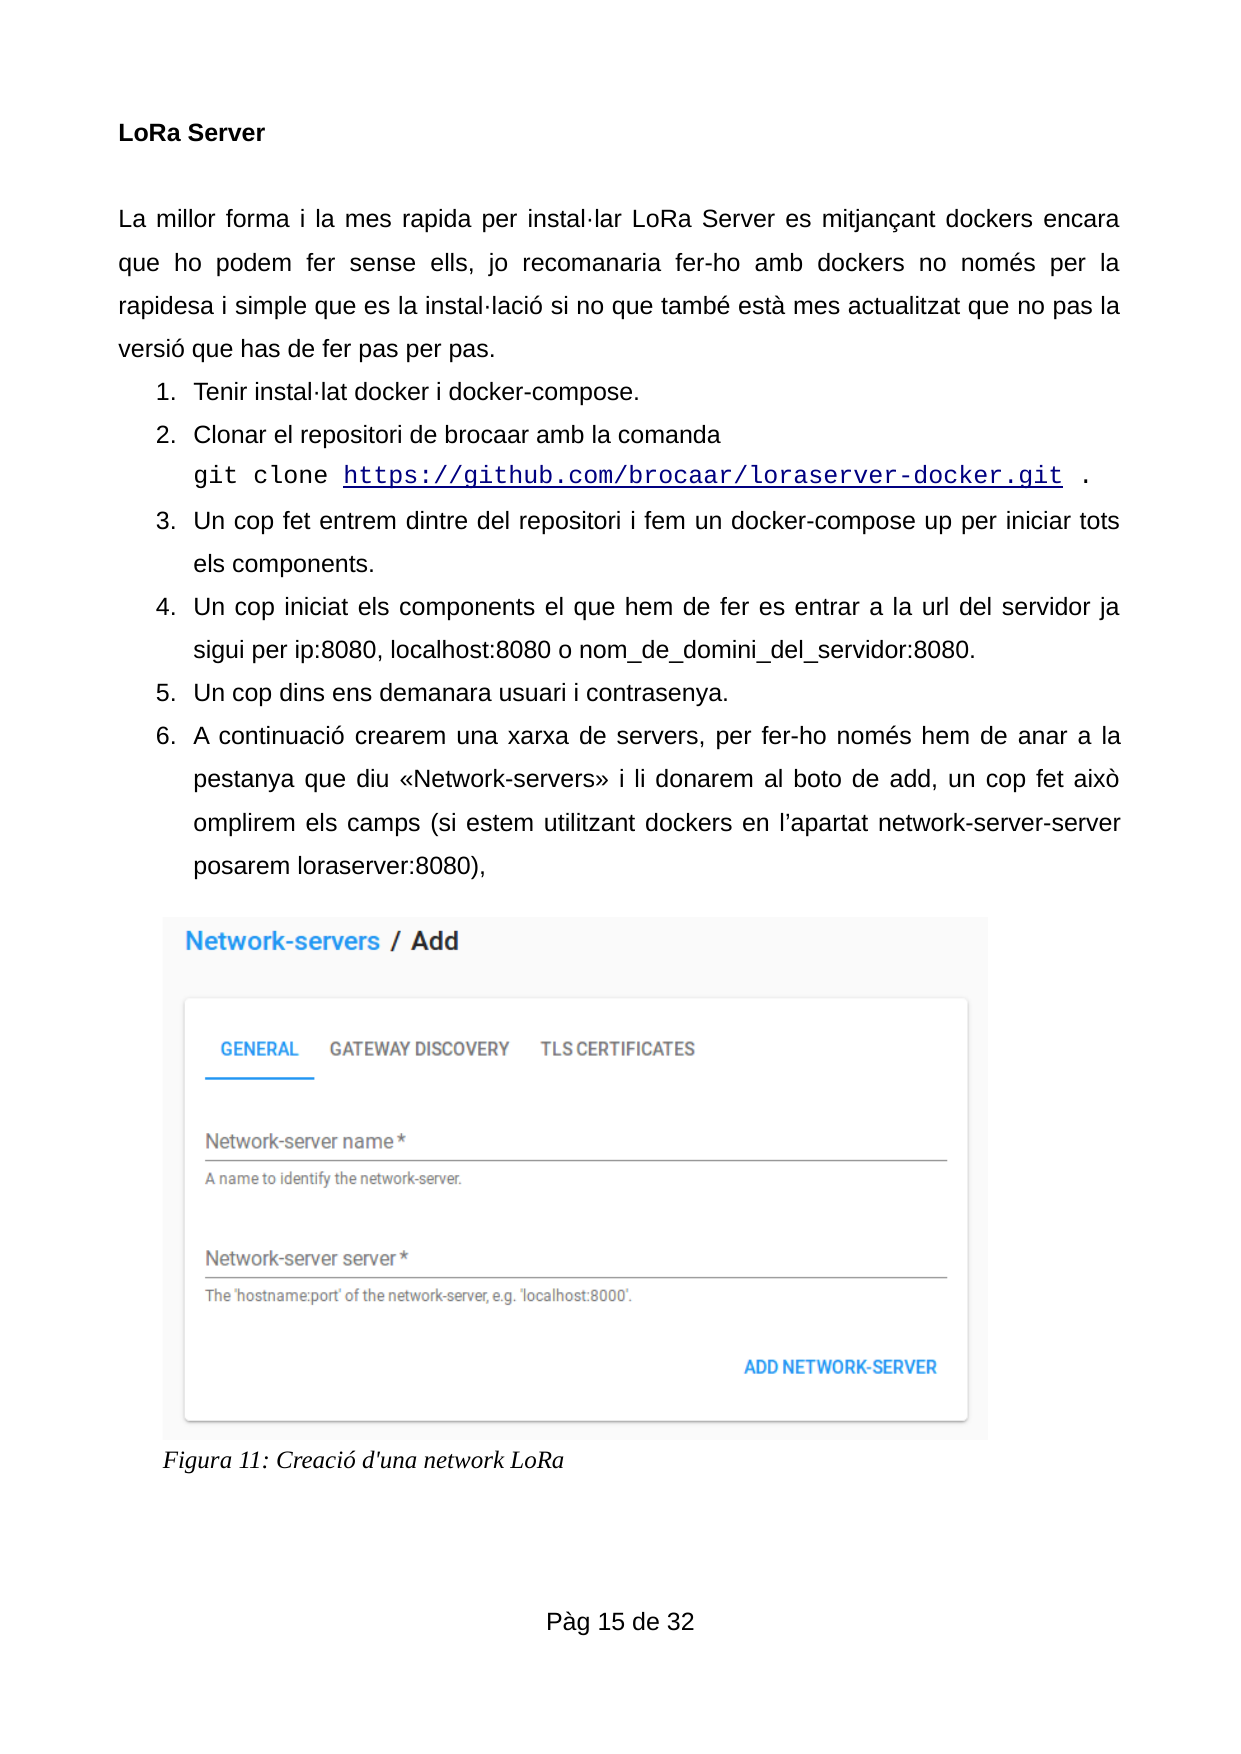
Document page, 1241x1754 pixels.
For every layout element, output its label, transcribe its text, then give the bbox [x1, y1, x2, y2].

list Un cop dins ens demanara usuari i contrasenya. [156, 678, 1122, 707]
list git clone https://github.com/brocaar/loraserver-docker.git . [156, 463, 1122, 491]
list Un cop fet entrem dintre del repositori i fem un docker-compose up per iniciar tots els components. [156, 506, 1122, 577]
picture [162, 917, 988, 1440]
list A continuació crearem una xarxa de servers, per fer-ho només hem de anar a la pestanya que diu «Network-servers» i li donarem al boto de add, un cop fet això omplirem els camps (si estem utilitzant dockers en l’apartat network-server-server posarem loraserver:8080), [156, 721, 1122, 879]
list Clonar el repositori de brocaar amb la comanda [156, 420, 1122, 449]
subtitle LoRa Server [118, 118, 1122, 147]
list Tenir instal·lat docker i docker-compose. [156, 377, 1122, 406]
text Figura 11: Creació d'una network LoRa [163, 1440, 988, 1474]
text La millor forma i la mes rapida per instal·lar LoRa Server es mitjançant dockers encara que ho podem fer sense ells, jo recomanaria fer-ho amb dockers no només per la rapidesa i simple que es la instal·lació si no que també està mes actualitzat que no pas la versió que has de fer pas per pas. [118, 204, 1122, 362]
list Un cop iniciat els components el que hem de fer es entrar a la url del servidor ja sigui per ip:8080, localhost:8080 o nom_de_domini_del_servidor:8080. [156, 592, 1122, 664]
